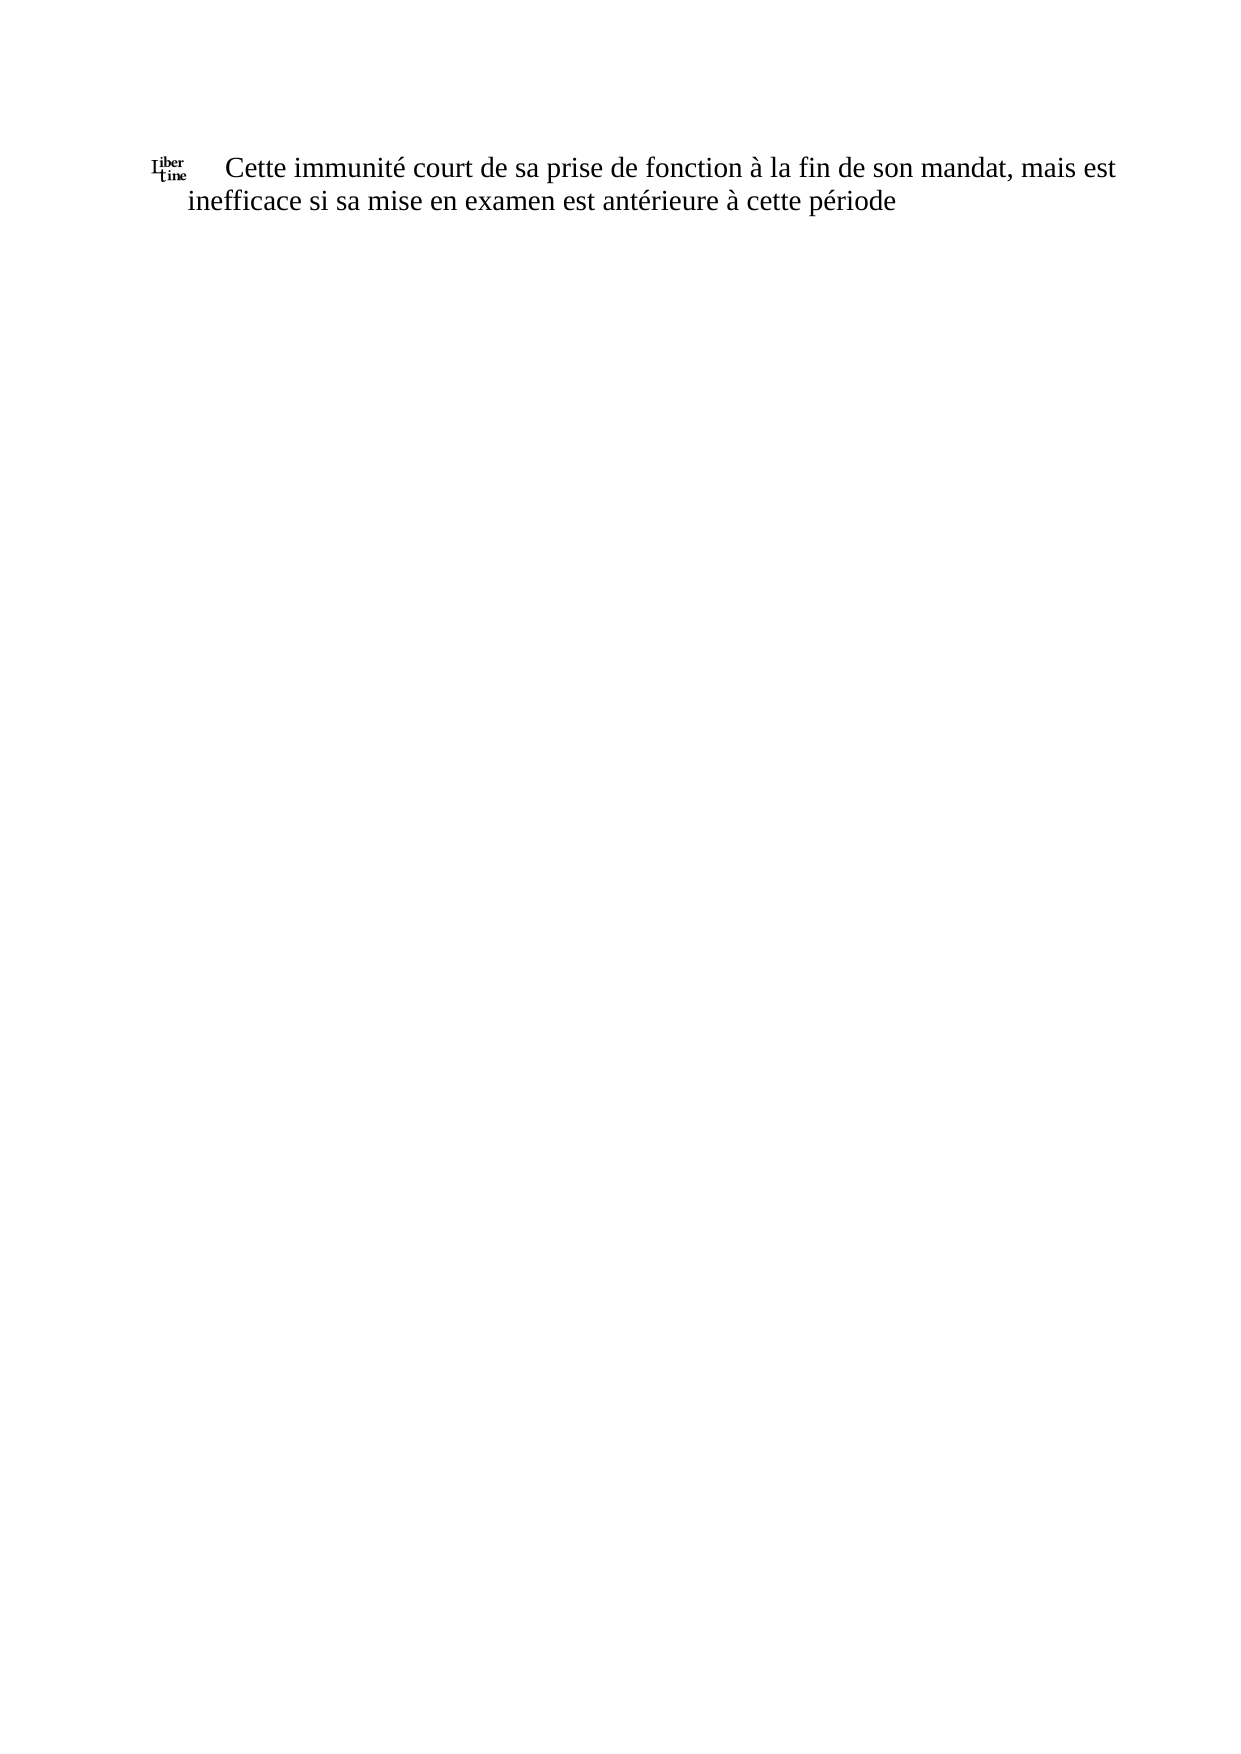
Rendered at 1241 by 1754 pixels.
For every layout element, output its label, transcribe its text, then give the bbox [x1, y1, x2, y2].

list Cette immunité court de sa prise de fonction à la fin de son mandat, mais est inefficace si sa mise en examen est antérieure à cette période [150, 150, 1128, 217]
